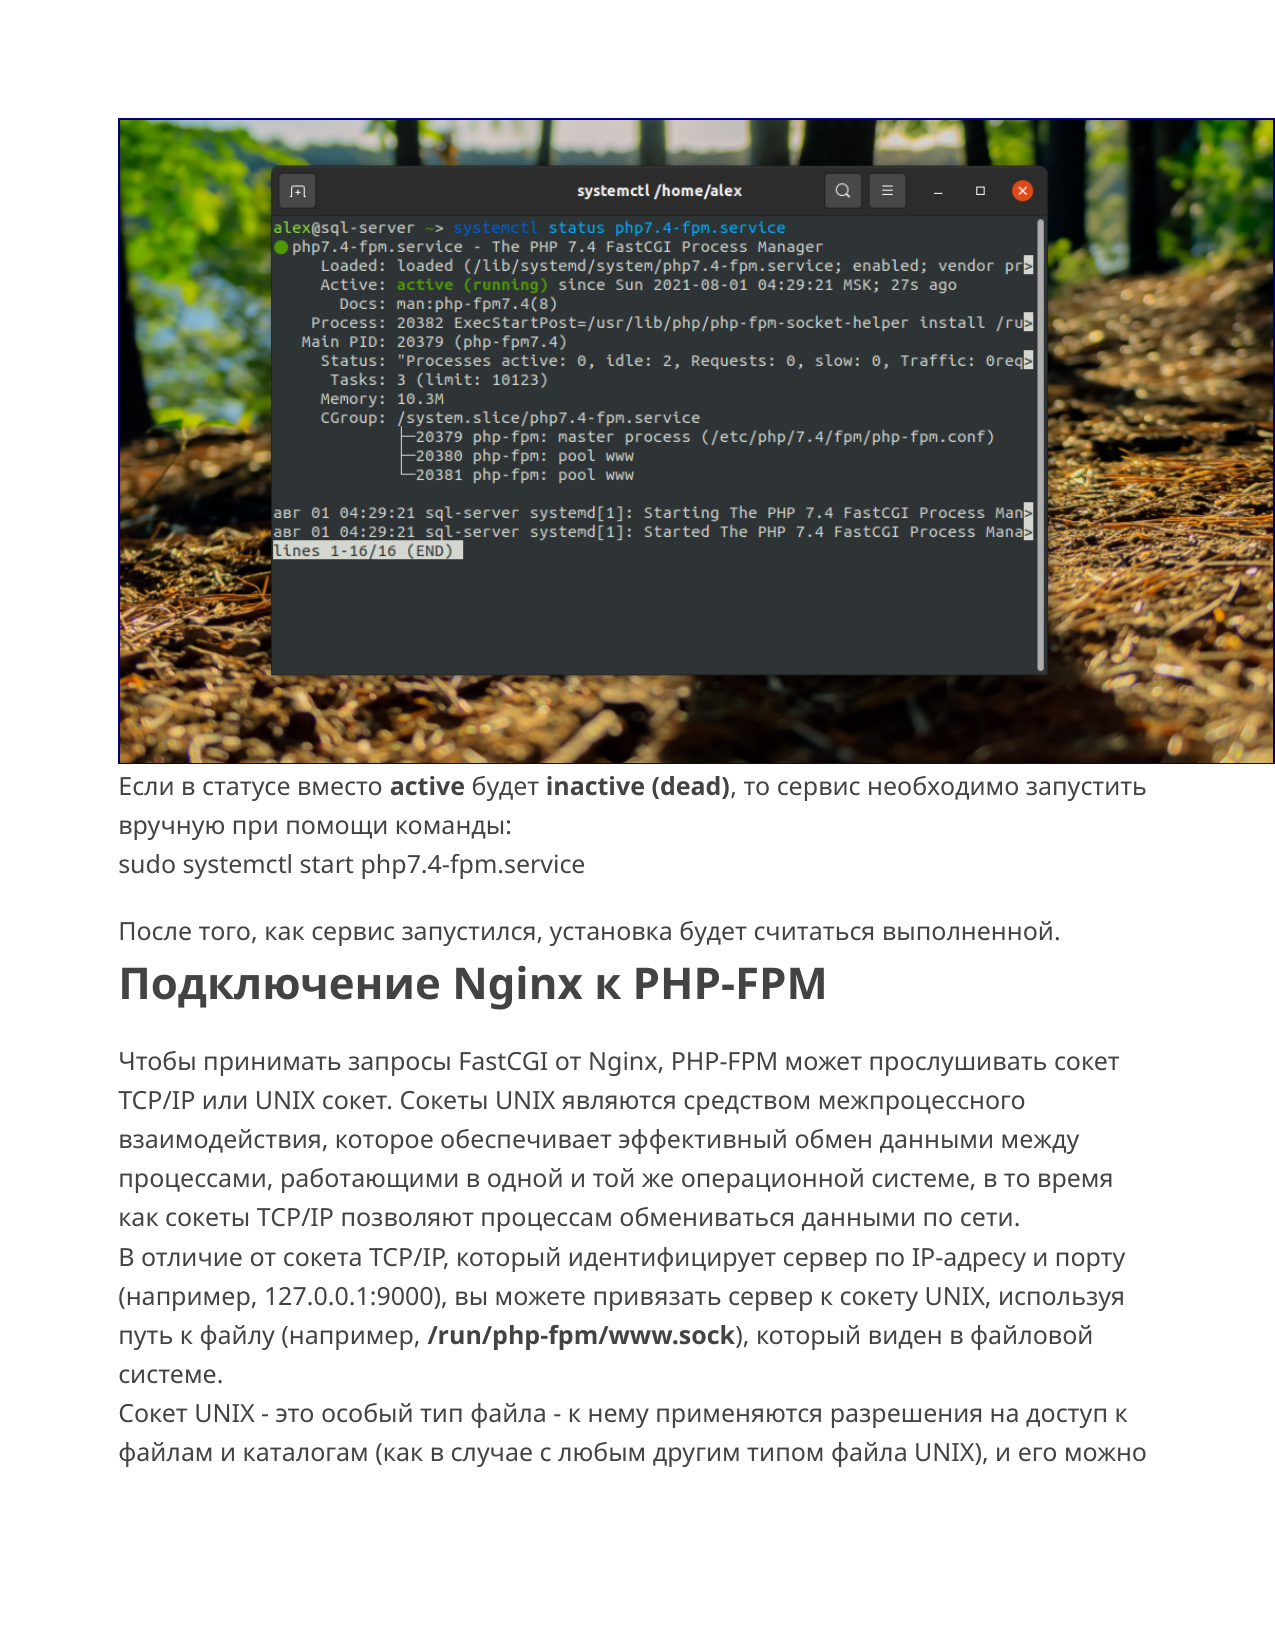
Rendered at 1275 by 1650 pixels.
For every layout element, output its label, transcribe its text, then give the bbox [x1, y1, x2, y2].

text Чтобы принимать запросы FastCGI от Nginx, PHP-FPM может прослушивать сокет TCP/IP или UNIX сокет. Сокеты UNIX являются средством межпроцессного взаимодействия, которое обеспечивает эффективный обмен данными между процессами, работающими в одной и той же операционной системе, в то время как сокеты TCP/IP позволяют процессам обмениваться данными по сети. [118, 1043, 1157, 1234]
subtitle Подключение Nginx к PHP-FPM [118, 953, 1157, 1012]
text Сокет UNIX - это особый тип файла - к нему применяются разрешения на доступ к файлам и каталогам (как в случае с любым другим типом файла UNIX), и его можно [118, 1396, 1157, 1469]
text sudo systemctl start php7.4-fpm.service [118, 847, 1157, 881]
text После того, как сервис запустился, установка будет считаться выполненной. [118, 913, 1157, 947]
text Если в статусе вместо active будет inactive (dead), то сервис необходимо запустить вручную при помощи команды: [118, 768, 1157, 842]
text В отличие от сокета TCP/IP, который идентифицирует сервер по IP-адресу и порту (например, 127.0.0.1:9000), вы можете привязать сервер к сокету UNIX, используя путь к файлу (например, /run/php-fpm/www.sock), который виден в файловой системе. [118, 1239, 1157, 1391]
picture [120, 120, 1273, 763]
